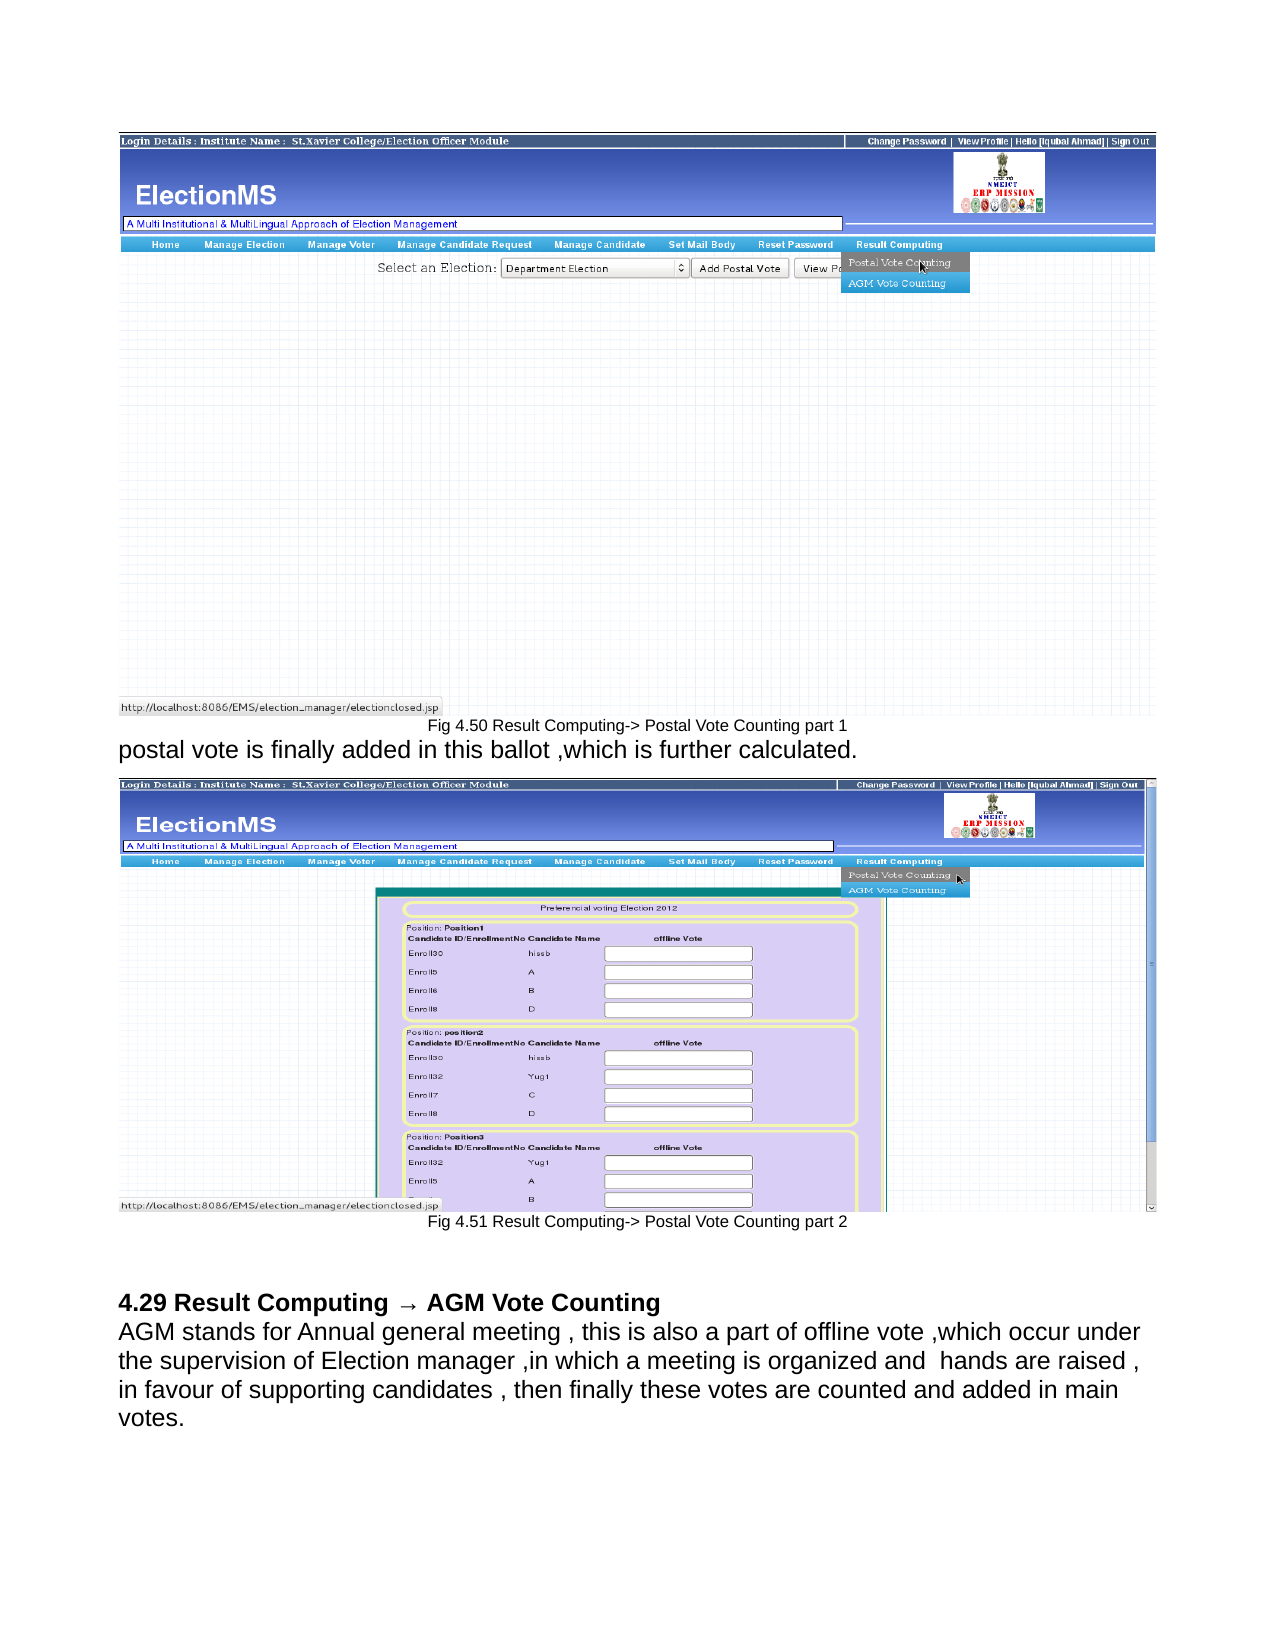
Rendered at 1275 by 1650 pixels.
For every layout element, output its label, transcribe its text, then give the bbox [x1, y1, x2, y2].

text postal vote is finally added in this ballot ,which is further calculated. [118, 734, 1157, 763]
picture [118, 778, 1157, 1212]
picture [118, 132, 1157, 716]
text AGM stands for Annual general meeting , this is also a part of offline vote ,which occur under the supervision of Election manager ,in which a meeting is organized and hands are raised , in favour of supporting candidates , then finally these votes are counted and added in main votes. [118, 1317, 1157, 1432]
text 4.29 Result Computing → AGM Vote Counting [118, 1288, 1157, 1317]
text Fig 4.50 Result Computing-> Postal Vote Counting part 1 [118, 716, 1157, 734]
text [118, 118, 1157, 132]
text Fig 4.51 Result Computing-> Postal Vote Counting part 2 [118, 1212, 1157, 1231]
